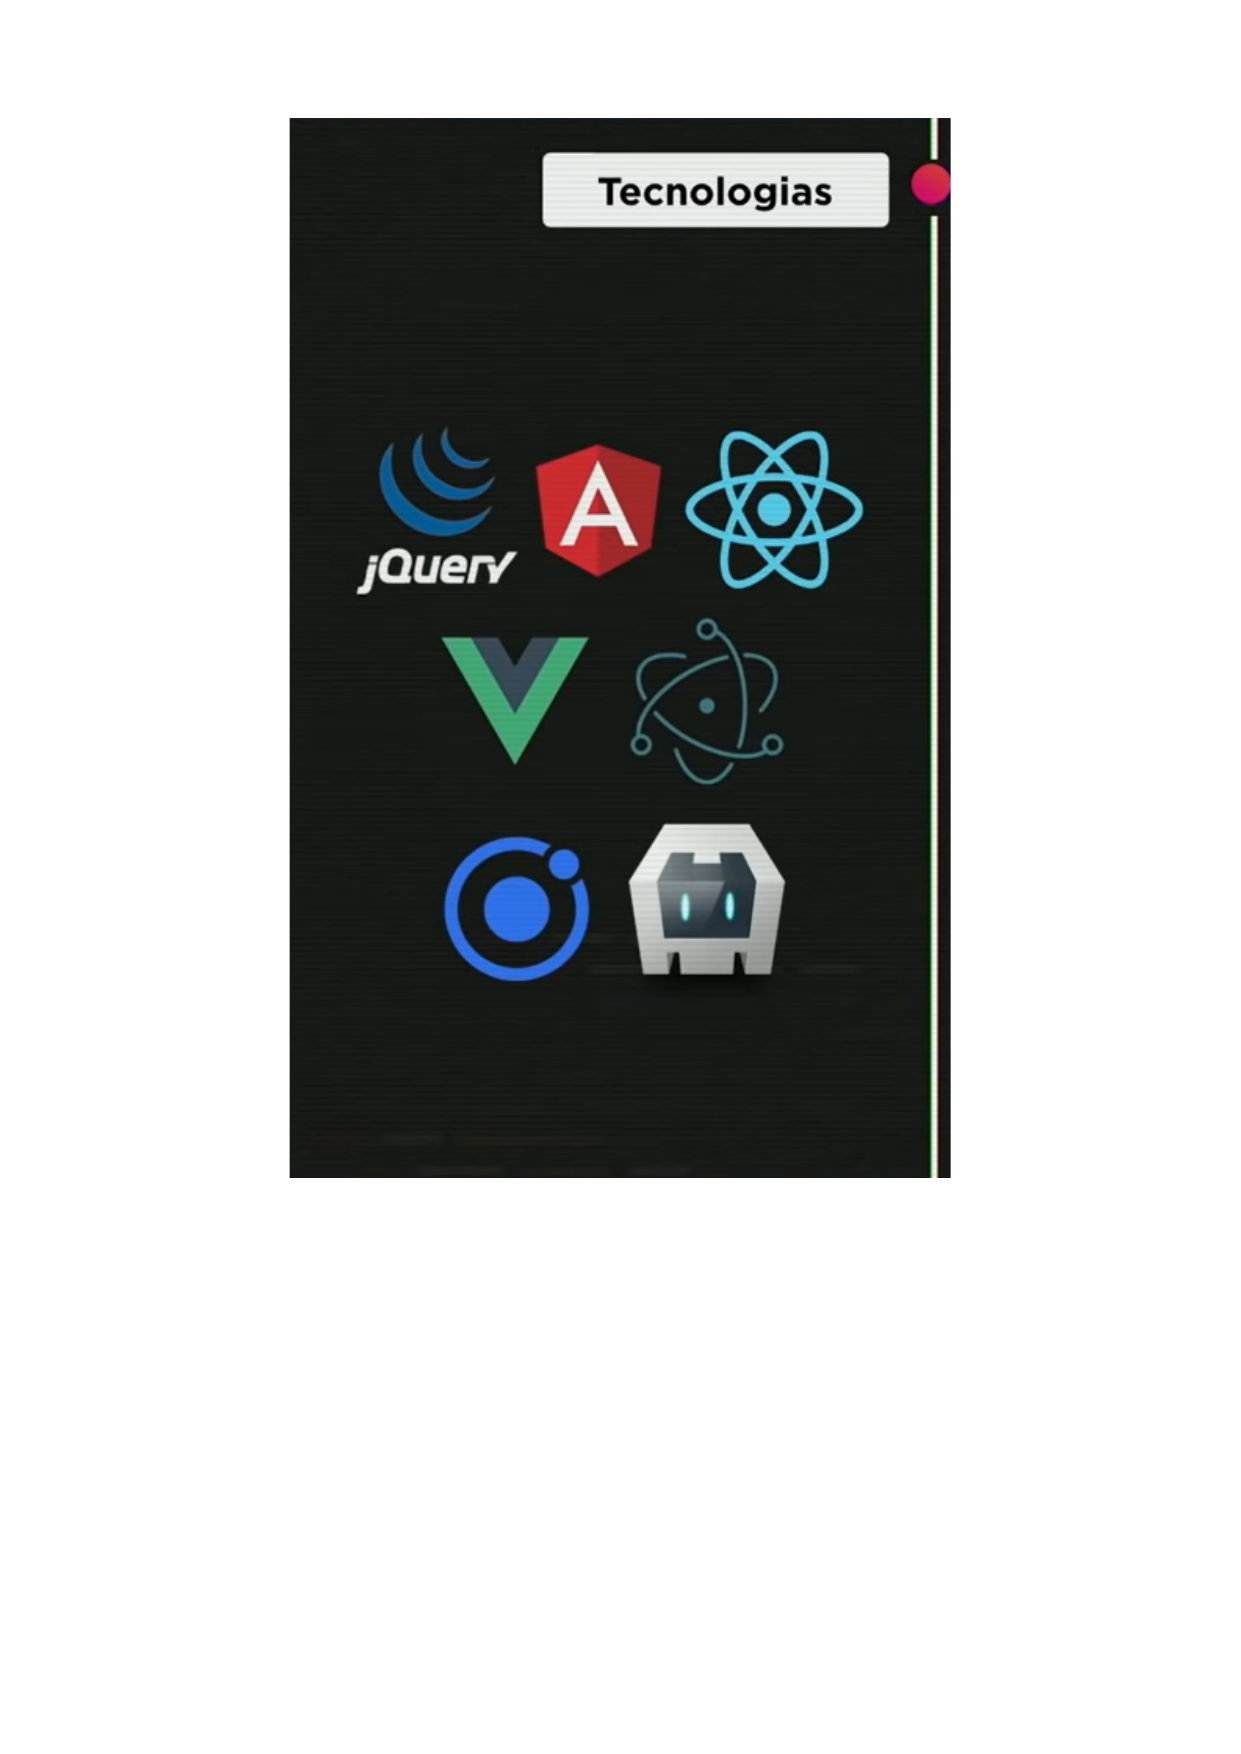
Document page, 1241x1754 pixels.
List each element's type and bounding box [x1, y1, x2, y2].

picture [289, 118, 951, 1178]
